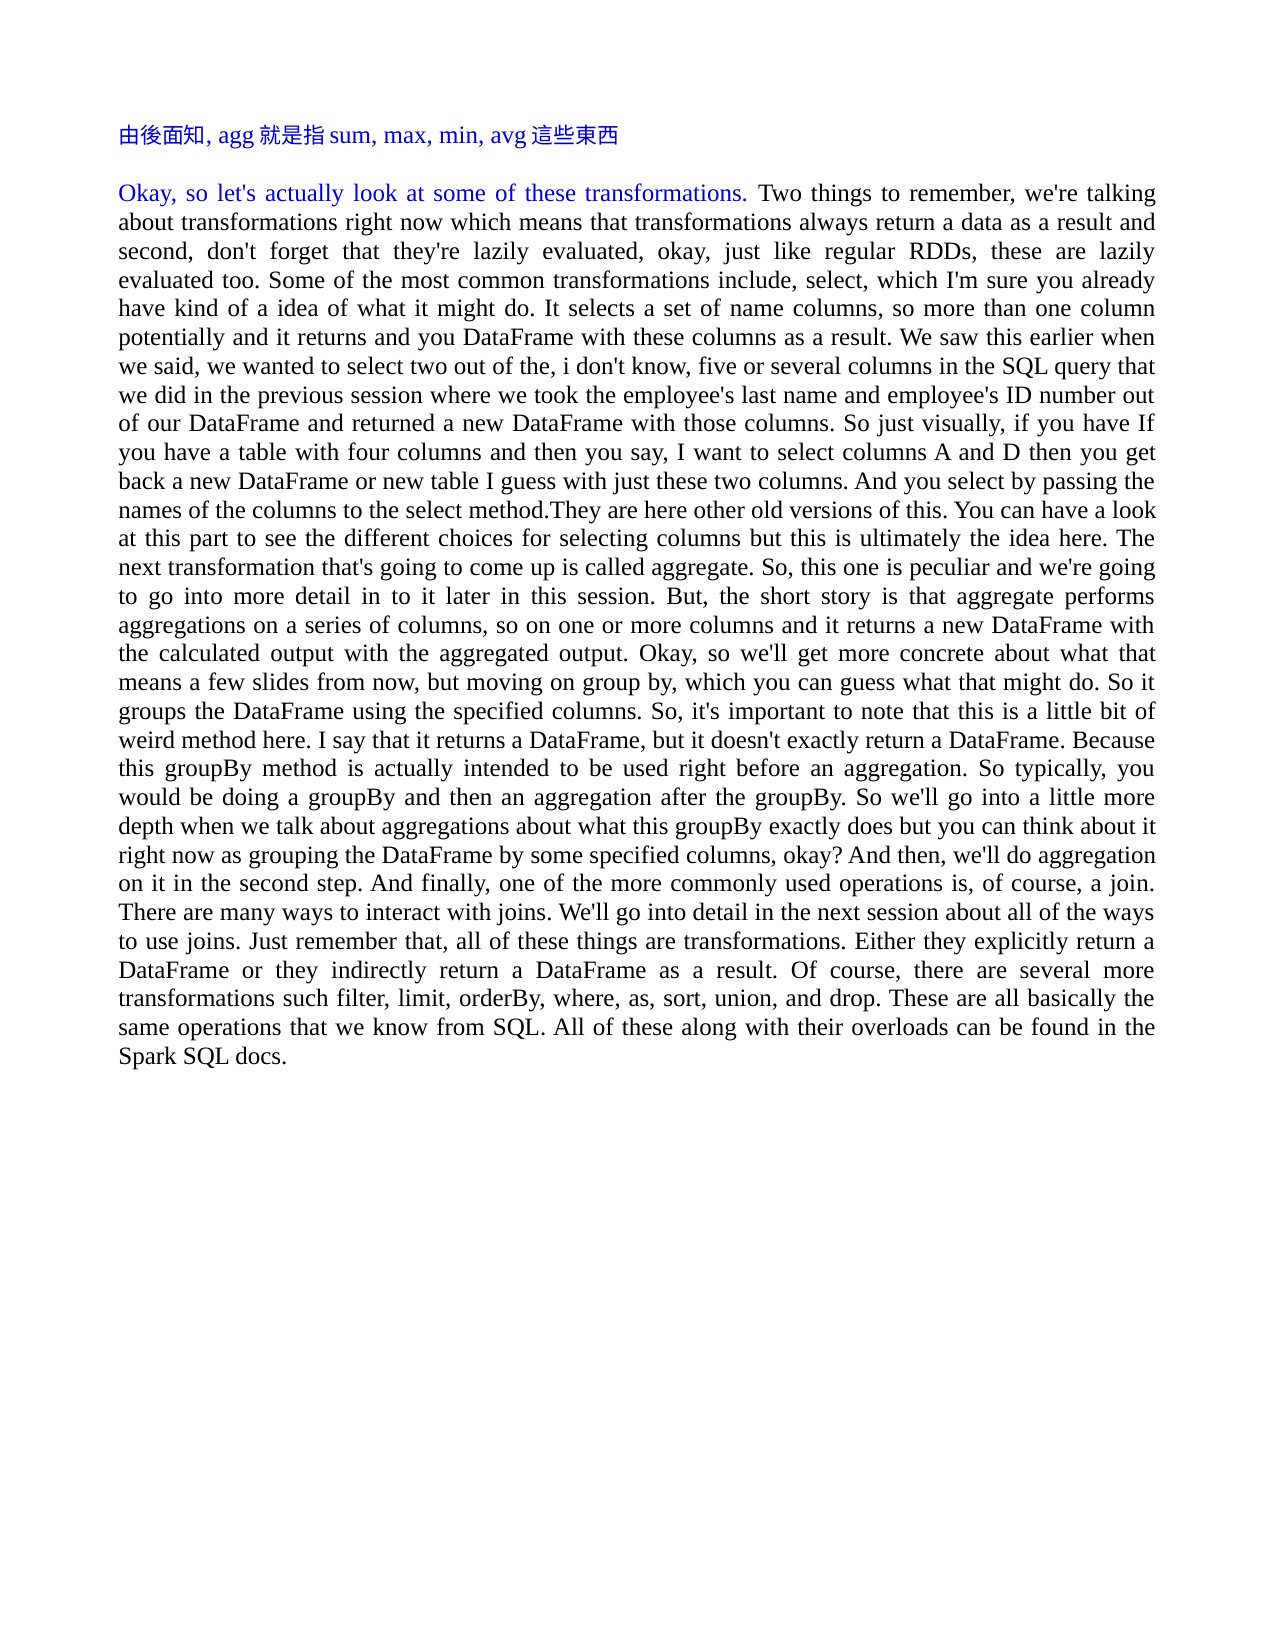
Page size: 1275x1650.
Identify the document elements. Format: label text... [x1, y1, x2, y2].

text Okay, so let's actually look at some of these transformations. Two things to remember, we're talking about transformations right now which means that transformations always return a data as a result and second, don't forget that they're lazily evaluated, okay, just like regular RDDs, these are lazily evaluated too. Some of the most common transformations include, select, which I'm sure you already have kind of a idea of what it might do. It selects a set of name columns, so more than one column potentially and it returns and you DataFrame with these columns as a result. We saw this earlier when we said, we wanted to select two out of the, i don't know, five or several columns in the SQL query that we did in the previous session where we took the employee's last name and employee's ID number out of our DataFrame and returned a new DataFrame with those columns. So just visually, if you have If you have a table with four columns and then you say, I want to select columns A and D then you get back a new DataFrame or new table I guess with just these two columns. And you select by passing the names of the columns to the select method.They are here other old versions of this. You can have a look at this part to see the different choices for selecting columns but this is ultimately the idea here. The next transformation that's going to come up is called aggregate. So, this one is peculiar and we're going to go into more detail in to it later in this session. But, the short story is that aggregate performs aggregations on a series of columns, so on one or more columns and it returns a new DataFrame with the calculated output with the aggregated output. Okay, so we'll get more concrete about what that means a few slides from now, but moving on group by, which you can guess what that might do. So it groups the DataFrame using the specified columns. So, it's important to note that this is a little bit of weird method here. I say that it returns a DataFrame, but it doesn't exactly return a DataFrame. Because this groupBy method is actually intended to be used right before an aggregation. So typically, you would be doing a groupBy and then an aggregation after the groupBy. So we'll go into a little more depth when we talk about aggregations about what this groupBy exactly does but you can think about it right now as grouping the DataFrame by some specified columns, okay? And then, we'll do aggregation on it in the second step. And finally, one of the more commonly used operations is, of course, a join. There are many ways to interact with joins. We'll go into detail in the next session about all of the ways to use joins. Just remember that, all of these things are transformations. Either they explicitly return a DataFrame or they indirectly return a DataFrame as a result. Of course, there are several more transformations such filter, limit, orderBy, where, as, sort, union, and drop. These are all basically the same operations that we know from SQL. All of these along with their overloads can be found in the Spark SQL docs. [118, 178, 1157, 1070]
text 由後面知, agg就是指sum, max, min, avg這些東西 [118, 118, 1157, 150]
